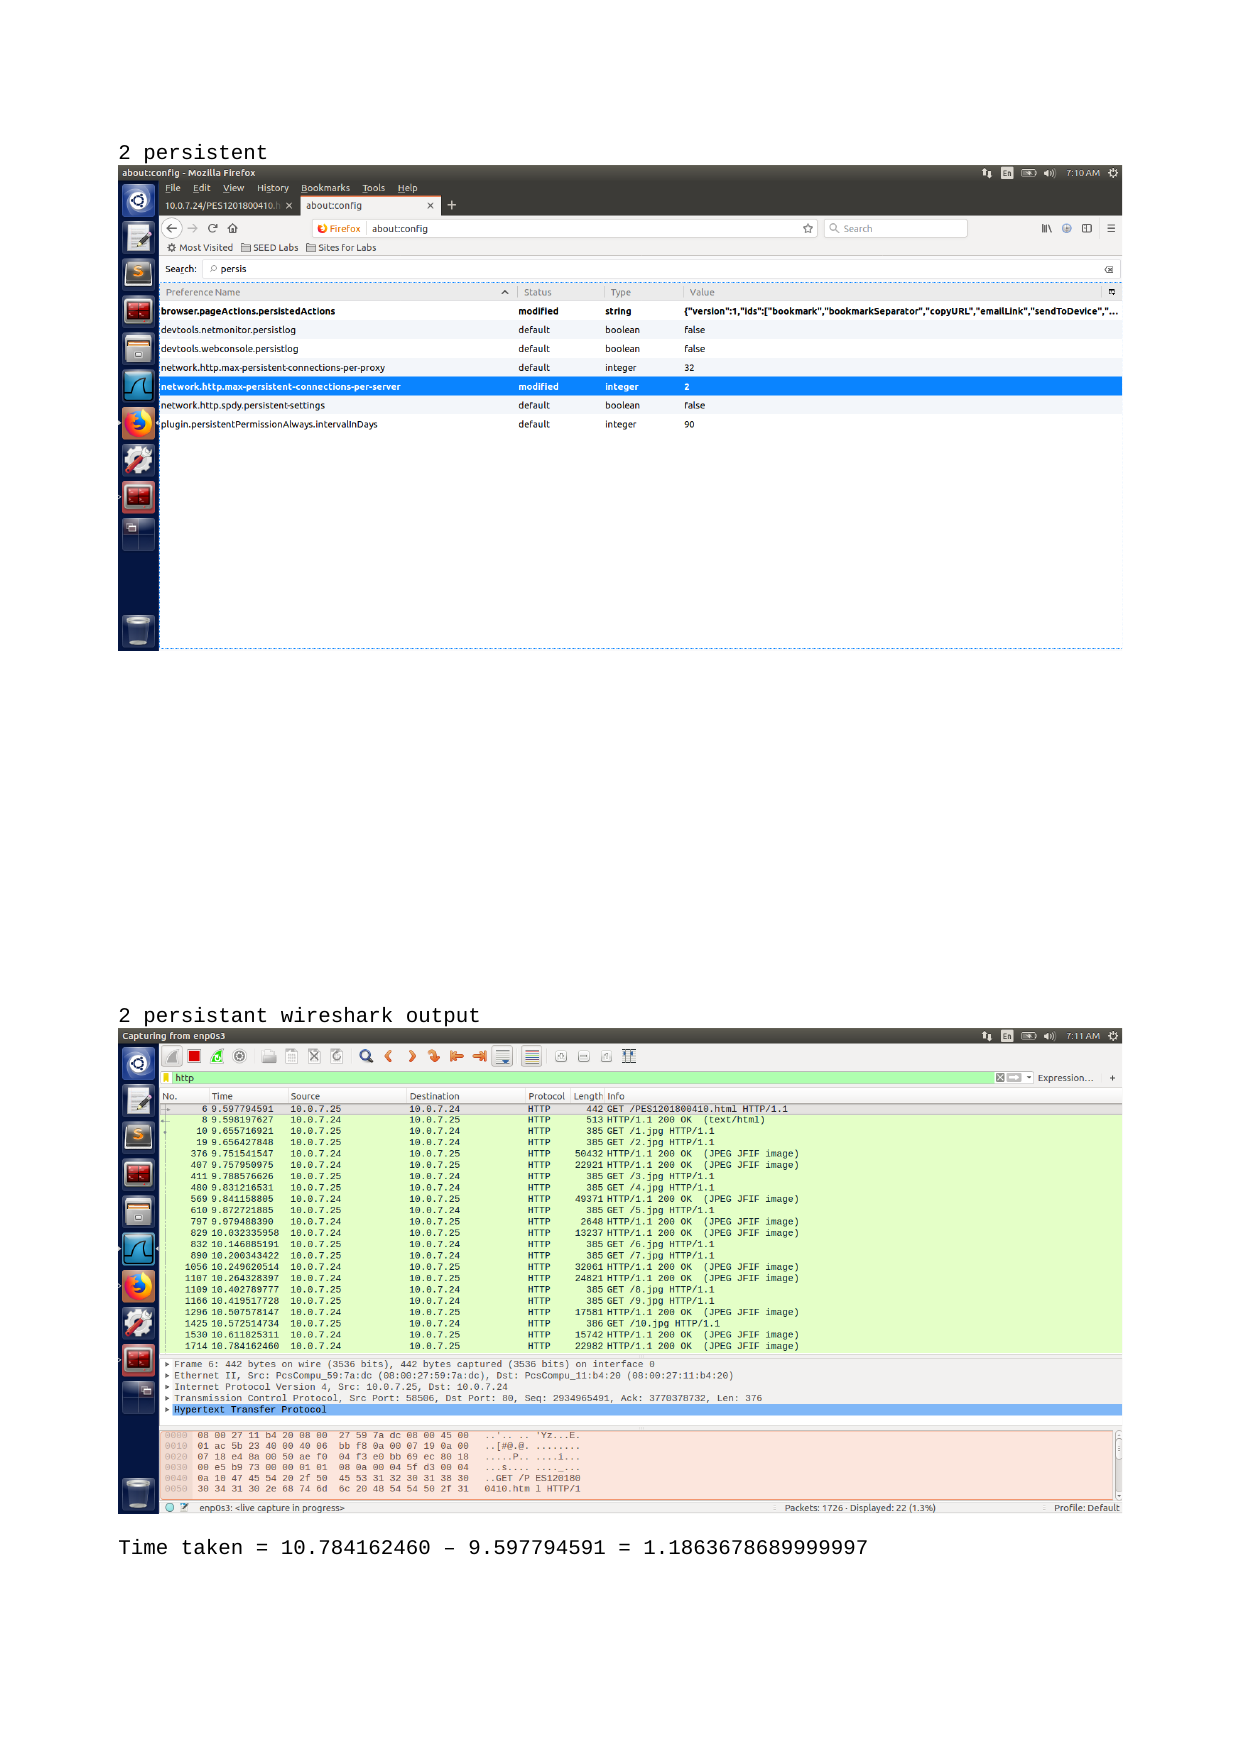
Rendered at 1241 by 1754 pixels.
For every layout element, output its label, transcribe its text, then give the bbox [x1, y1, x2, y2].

text 2 persistant wireshark output [118, 1005, 1122, 1028]
picture [118, 1028, 1123, 1514]
text Time taken = 10.784162460 – 9.597794591 = 1.1863678689999997 [118, 1537, 1122, 1561]
text 2 persistent [118, 142, 1122, 165]
picture [118, 165, 1123, 651]
